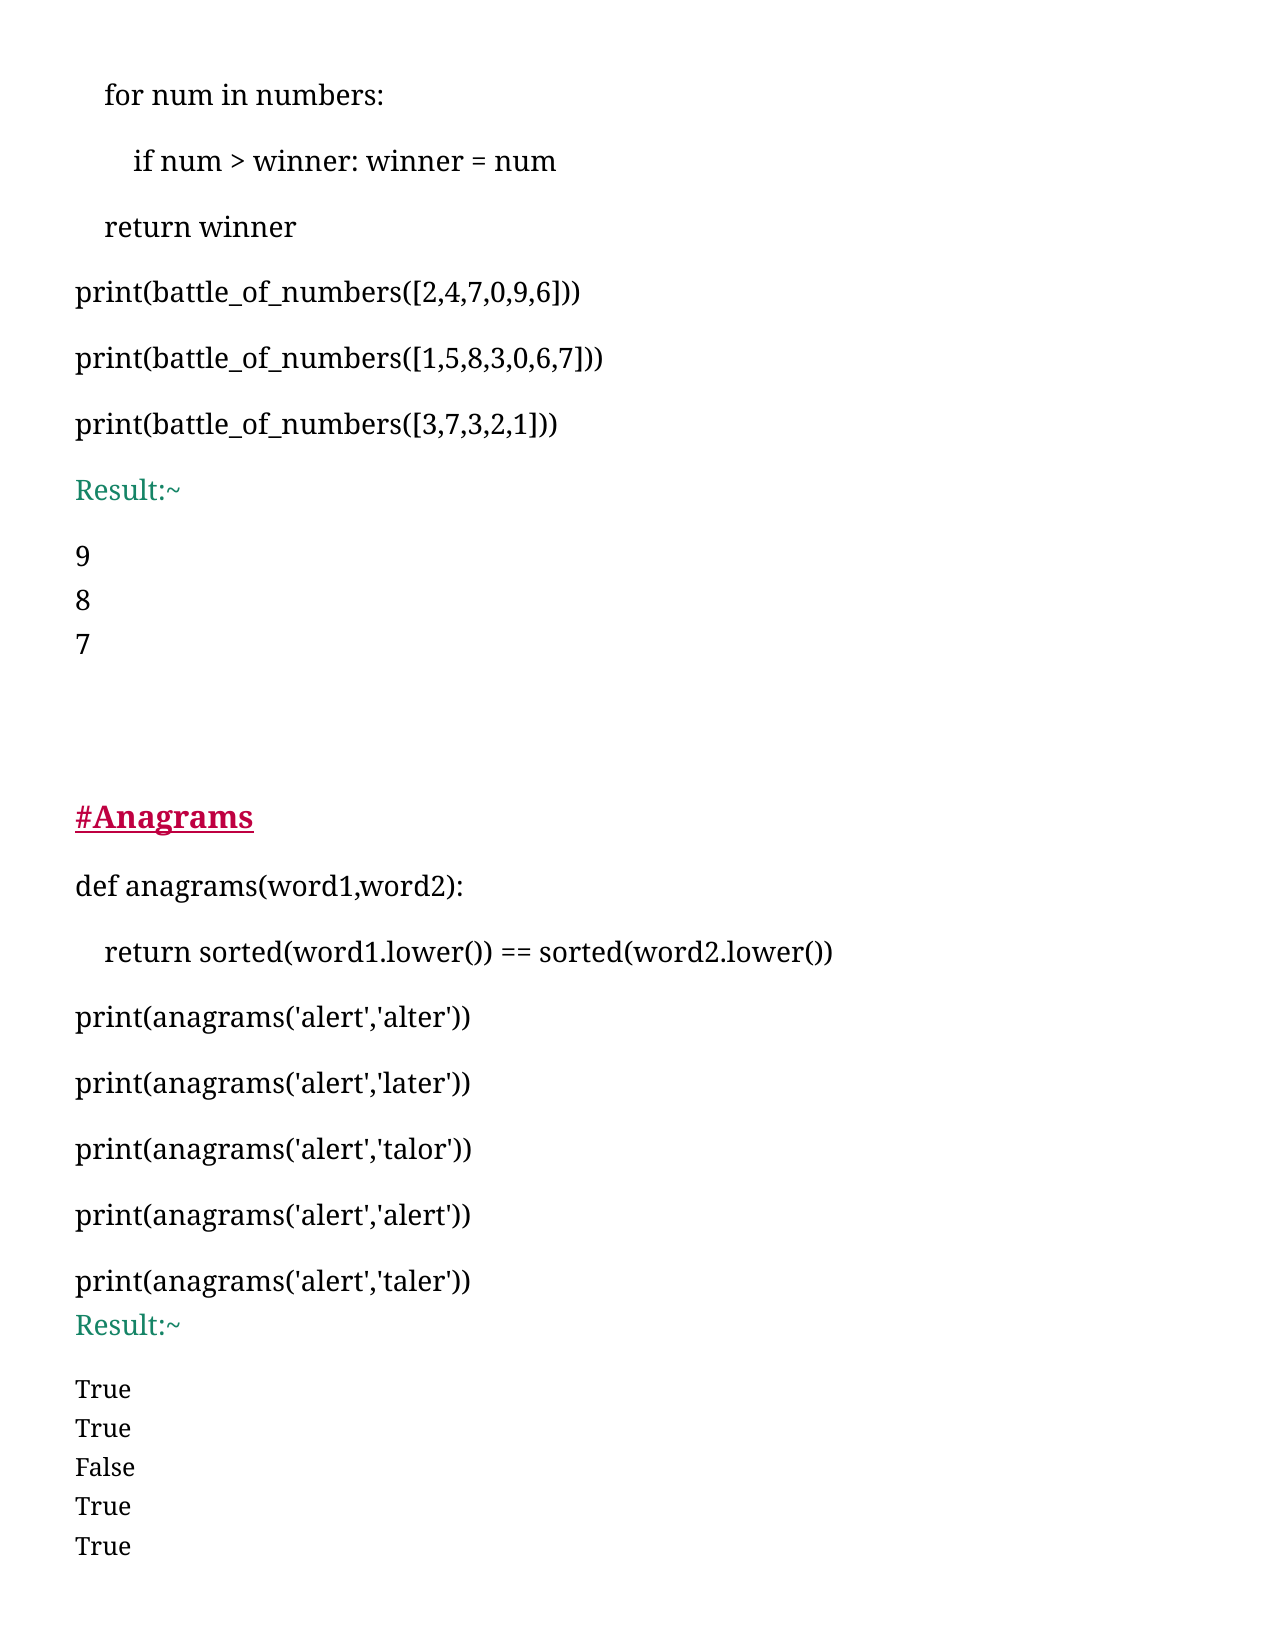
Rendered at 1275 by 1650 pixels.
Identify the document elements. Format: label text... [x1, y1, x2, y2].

text print(anagrams('alert','taler')) Result:~ [75, 1262, 1200, 1344]
text 9 8 7 [75, 537, 1200, 702]
text print(anagrams('alert','alter')) [75, 998, 1200, 1036]
text #Anagrams [75, 795, 1200, 838]
text print(anagrams('alert','alert')) [75, 1196, 1200, 1234]
text print(battle_of_numbers([3,7,3,2,1])) [75, 405, 1200, 443]
text for num in numbers: [75, 75, 1200, 113]
text print(anagrams('alert','later')) [75, 1064, 1200, 1102]
text return winner [75, 207, 1200, 245]
text print(battle_of_numbers([1,5,8,3,0,6,7])) [75, 339, 1200, 377]
text print(battle_of_numbers([2,4,7,0,9,6])) [75, 273, 1200, 311]
text print(anagrams('alert','talor')) [75, 1130, 1200, 1168]
text Result:~ [75, 471, 1200, 509]
text def anagrams(word1,word2): [75, 866, 1200, 904]
text True True False True True [75, 1372, 1200, 1562]
text if num > winner: winner = num [75, 141, 1200, 179]
text return sorted(word1.lower()) == sorted(word2.lower()) [75, 932, 1200, 970]
